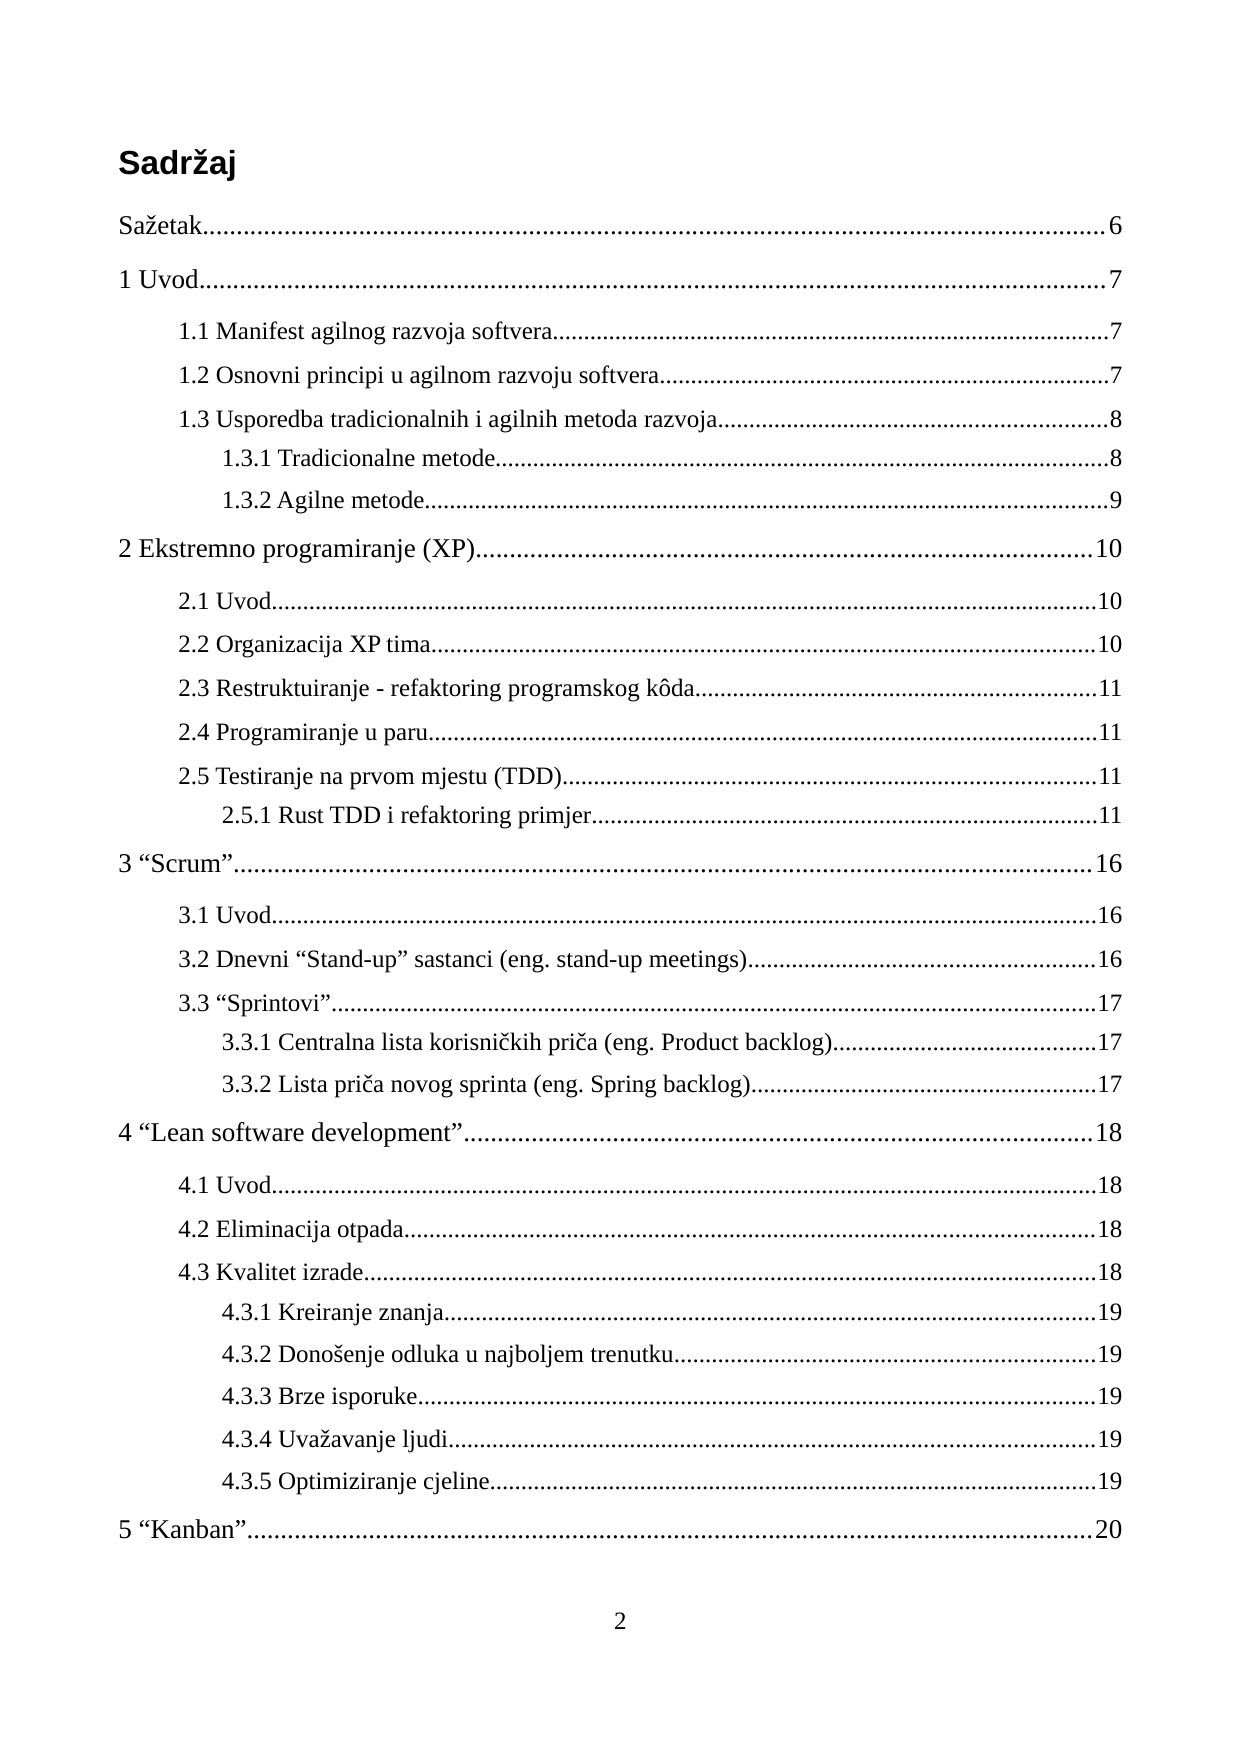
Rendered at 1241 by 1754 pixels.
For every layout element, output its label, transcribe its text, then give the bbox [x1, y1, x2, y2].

text 1.3.2 Agilne metode 9 [222, 485, 1122, 514]
subtitle 2.1 Uvod 10 [178, 586, 1122, 614]
subtitle 2.4 Programiranje u paru 11 [178, 717, 1122, 746]
subtitle 2.5 Testiranje na prvom mjestu (TDD) 11 [178, 761, 1122, 789]
subtitle 1 Uvod 7 [118, 263, 1122, 294]
subtitle 3.3 “Sprintovi” 17 [178, 988, 1122, 1017]
text 4.3.2 Donošenje odluka u najboljem trenutku 19 [222, 1339, 1122, 1368]
text 4.3.1 Kreiranje znanja 19 [222, 1297, 1122, 1326]
subtitle 4 “Lean software development” 18 [118, 1116, 1122, 1147]
text 2.5.1 Rust TDD i refaktoring primjer 11 [222, 800, 1122, 829]
subtitle 4.1 Uvod 18 [178, 1170, 1122, 1199]
subtitle Sadržaj [118, 143, 1122, 182]
subtitle Sažetak 6 [118, 209, 1122, 240]
subtitle 2.3 Restruktuiranje - refaktoring programskog kôda 11 [178, 673, 1122, 702]
text 1.3.1 Tradicionalne metode 8 [222, 443, 1122, 472]
subtitle 2.2 Organizacija XP tima 10 [178, 629, 1122, 658]
subtitle 4.3 Kvalitet izrade 18 [178, 1257, 1122, 1286]
subtitle 5 “Kanban” 20 [118, 1513, 1122, 1544]
subtitle 3.1 Uvod 16 [178, 901, 1122, 929]
text 3.3.2 Lista priča novog sprinta (eng. Spring backlog) 17 [222, 1069, 1122, 1098]
subtitle 2 Ekstremno programiranje (XP) 10 [118, 532, 1122, 563]
text 4.3.5 Optimiziranje cjeline 19 [222, 1466, 1122, 1495]
subtitle 1.1 Manifest agilnog razvoja softvera 7 [178, 316, 1122, 345]
text 4.3.3 Brze isporuke 19 [222, 1381, 1122, 1410]
subtitle 4.2 Eliminacija otpada 18 [178, 1214, 1122, 1242]
text 4.3.4 Uvažavanje ljudi 19 [222, 1424, 1122, 1452]
subtitle 3 “Scrum” 16 [118, 847, 1122, 878]
subtitle 1.2 Osnovni principi u agilnom razvoju softvera 7 [178, 360, 1122, 389]
subtitle 1.3 Usporedba tradicionalnih i agilnih metoda razvoja 8 [178, 404, 1122, 433]
subtitle 3.2 Dnevni “Stand-up” sastanci (eng. stand-up meetings) 16 [178, 944, 1122, 973]
text 3.3.1 Centralna lista korisničkih priča (eng. Product backlog) 17 [222, 1027, 1122, 1056]
